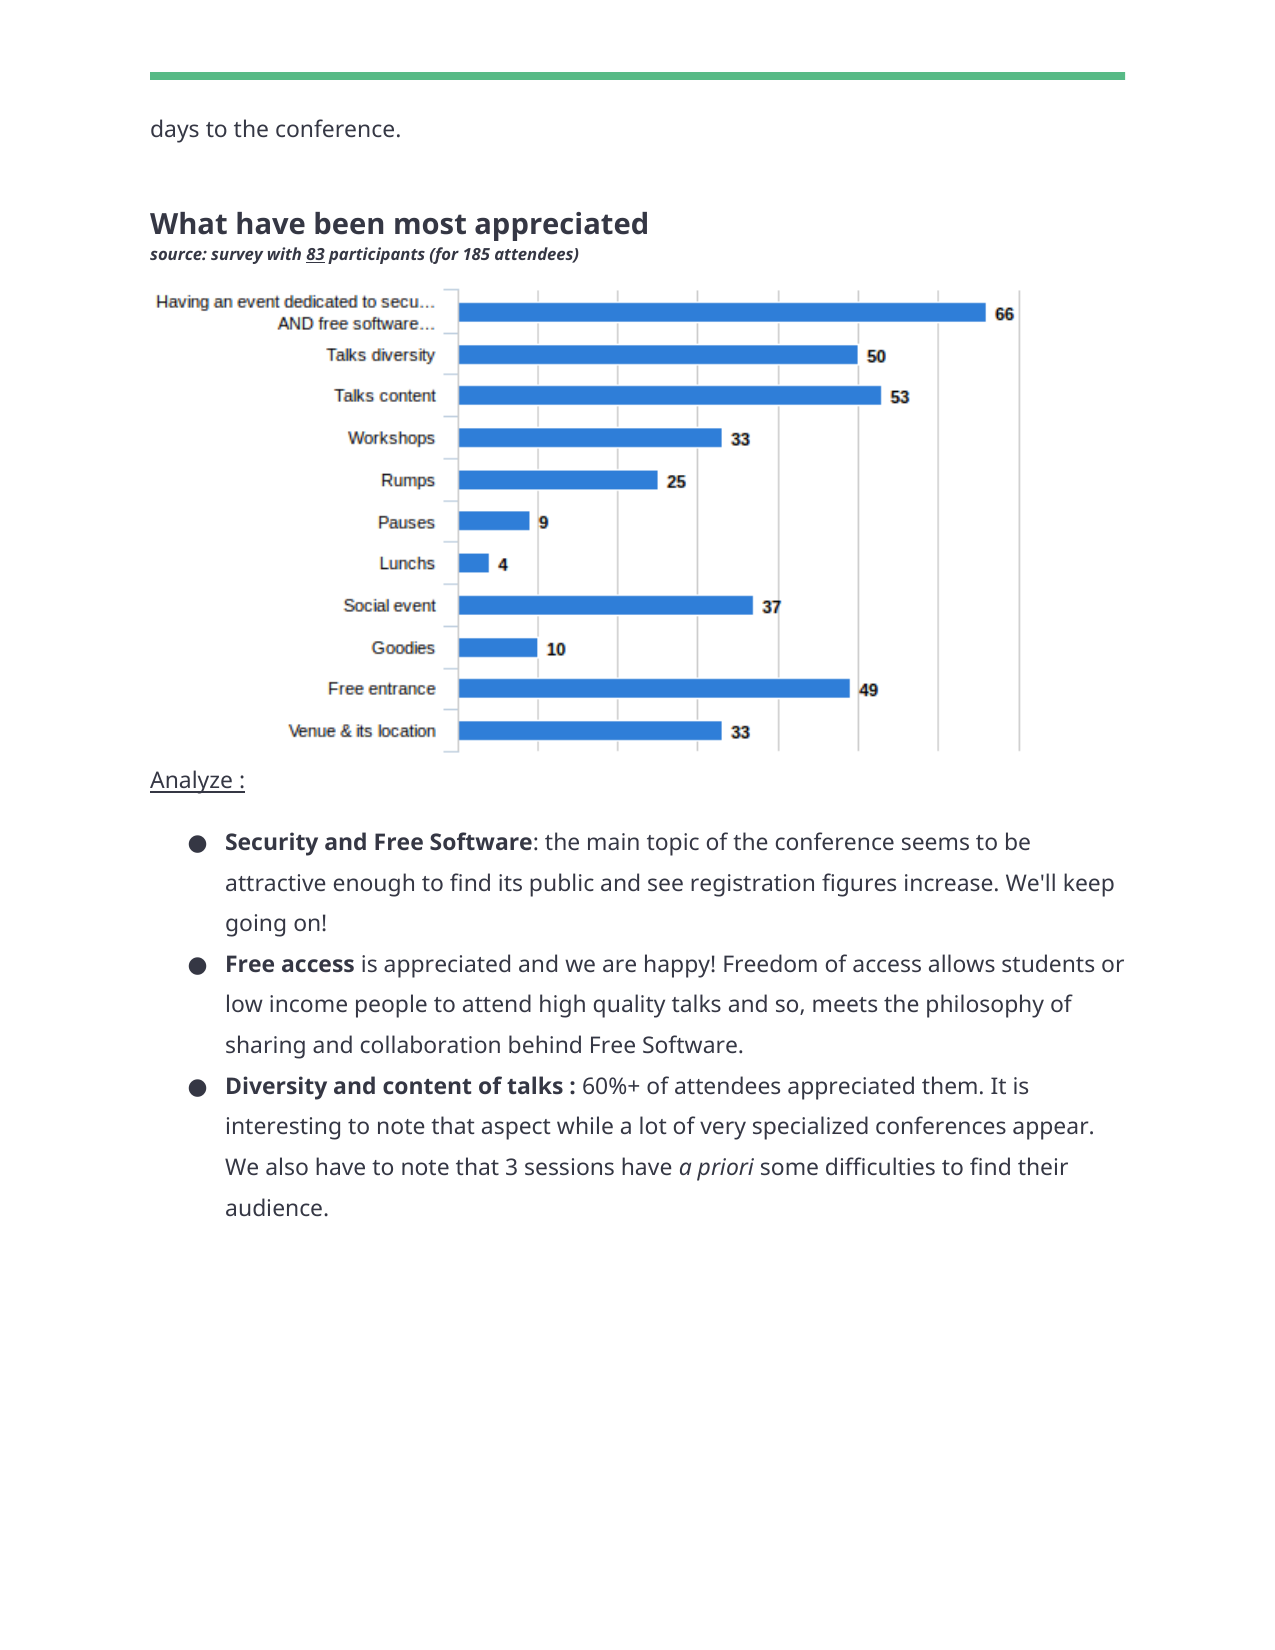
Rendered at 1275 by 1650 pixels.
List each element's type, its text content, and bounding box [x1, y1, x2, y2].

list Security and Free Software: the main topic of the conference seems to be attractive enough to find its public and see registration figures increase. We'll keep going on! [187, 826, 1125, 938]
subtitle What have been most appreciated source: survey with 83 participants (for 185 attendees) [150, 203, 1125, 266]
text Analyze : [150, 286, 1125, 796]
picture [150, 72, 1125, 80]
list Free access is appreciated and we are happy! Freedom of access allows students or low income people to attend high quality talks and so, meets the philosophy of sharing and collaboration behind Free Software. [187, 948, 1125, 1060]
picture [150, 286, 1022, 756]
text days to the conference. [150, 112, 1125, 144]
list Diversity and content of talks : 60%+ of attendees appreciated them. It is interesting to note that aspect while a lot of very specialized conferences appear. We also have to note that 3 sessions have a priori some difficulties to find their audience. [187, 1070, 1125, 1223]
